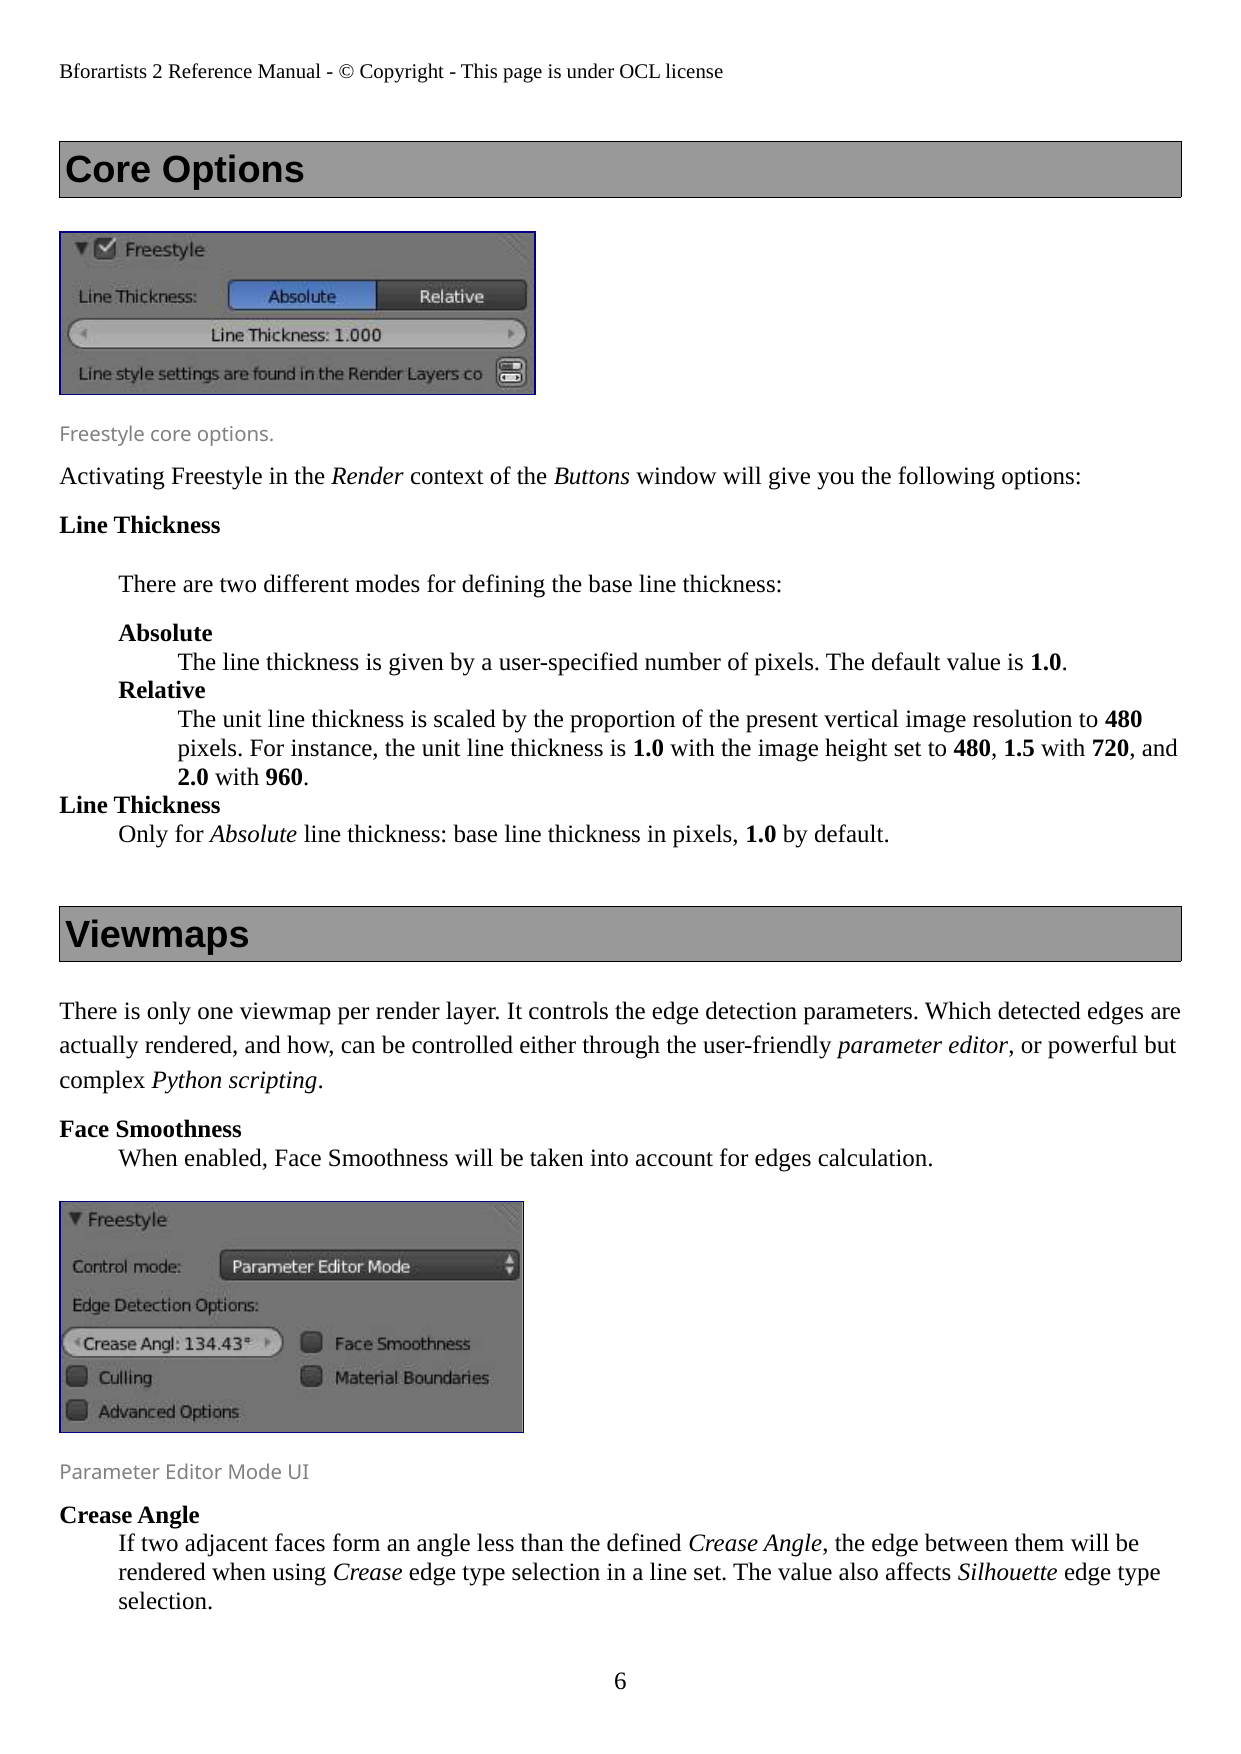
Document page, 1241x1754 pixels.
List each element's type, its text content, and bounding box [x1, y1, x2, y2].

picture [61, 233, 534, 394]
subtitle Relative [118, 675, 1181, 704]
text There is only one viewmap per render layer. It controls the edge detection parameters. Which detected edges are actually rendered, and how, can be controlled either through the user-friendly parameter editor, or powerful but complex Python scripting. [59, 996, 1181, 1093]
subtitle Line Thickness [59, 511, 1181, 539]
subtitle Crease Angle [59, 1500, 1181, 1528]
text There are two different modes for defining the base line thickness: [118, 569, 1181, 597]
text Freestyle core options. [59, 416, 1181, 447]
list Only for Absolute line thickness: base line thickness in pixels, 1.0 by default. [118, 819, 1181, 848]
list When enabled, Face Smoothness will be taken into account for edges calculation. [118, 1143, 1181, 1171]
table_header Core Options [60, 142, 1181, 197]
text Activating Freestyle in the Render context of the Buttons window will give you the following options: [59, 461, 1181, 490]
picture [61, 1202, 523, 1432]
text Parameter Editor Mode UI [59, 1454, 1181, 1485]
subtitle Line Thickness [59, 790, 1181, 819]
table_header Viewmaps [60, 907, 1181, 961]
list The unit line thickness is scaled by the proportion of the present vertical image resolution to 480 pixels. For instance, the unit line thickness is 1.0 with the image height set to 480, 1.5 with 720, and 2.0 with 960. [177, 704, 1181, 790]
subtitle Face Smoothness [59, 1114, 1181, 1143]
subtitle Absolute [118, 618, 1181, 647]
list If two adjacent faces form an angle less than the defined Crease Angle, the edge between them will be rendered when using Crease edge type selection in a line set. The value also affects Silhouette edge type selection. [118, 1528, 1181, 1615]
list The line thickness is given by a user-specified number of pixels. The default value is 1.0. [177, 647, 1181, 675]
